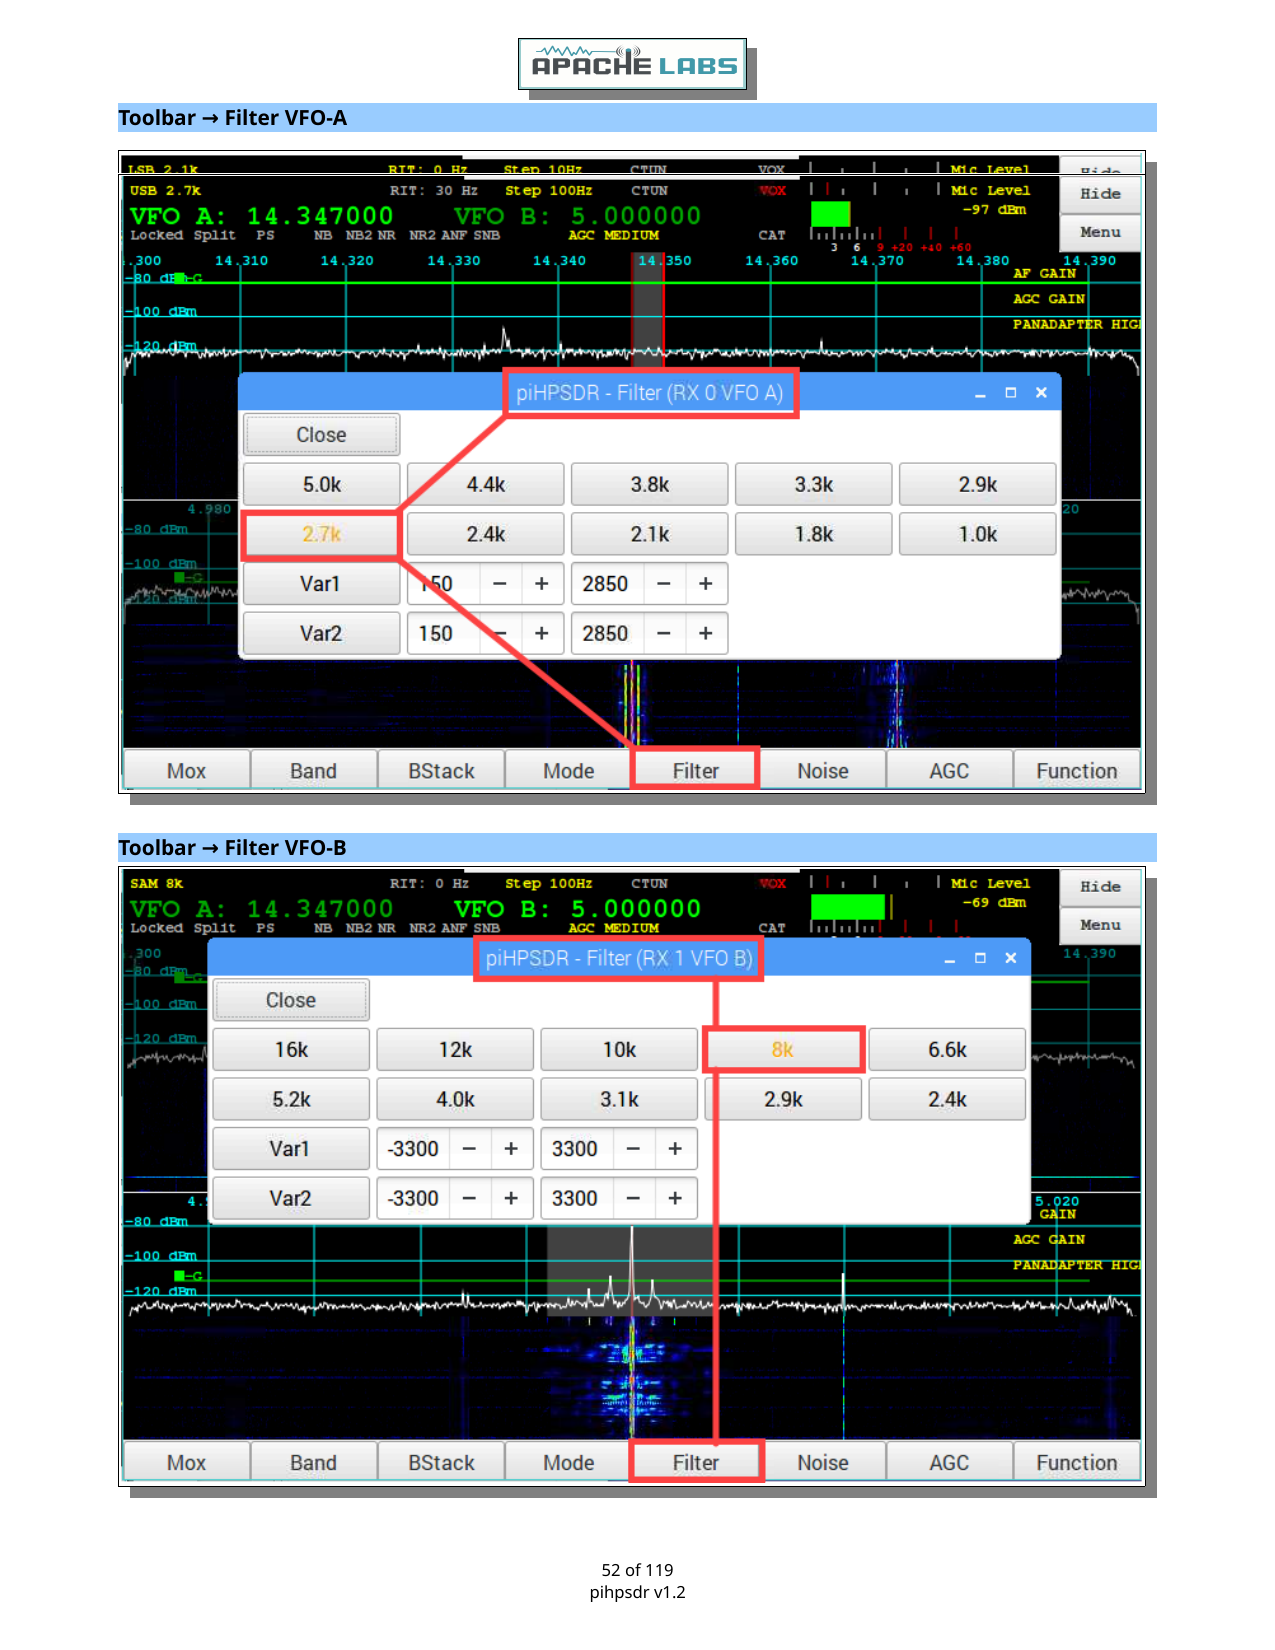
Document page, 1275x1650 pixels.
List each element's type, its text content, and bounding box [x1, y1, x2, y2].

subtitle Toolbar → Filter VFO-B [118, 833, 1157, 862]
picture [121, 869, 1142, 1483]
picture [121, 176, 1142, 790]
subtitle Toolbar → Filter VFO-A [118, 103, 1157, 132]
picture [121, 153, 1142, 173]
picture [521, 40, 744, 87]
